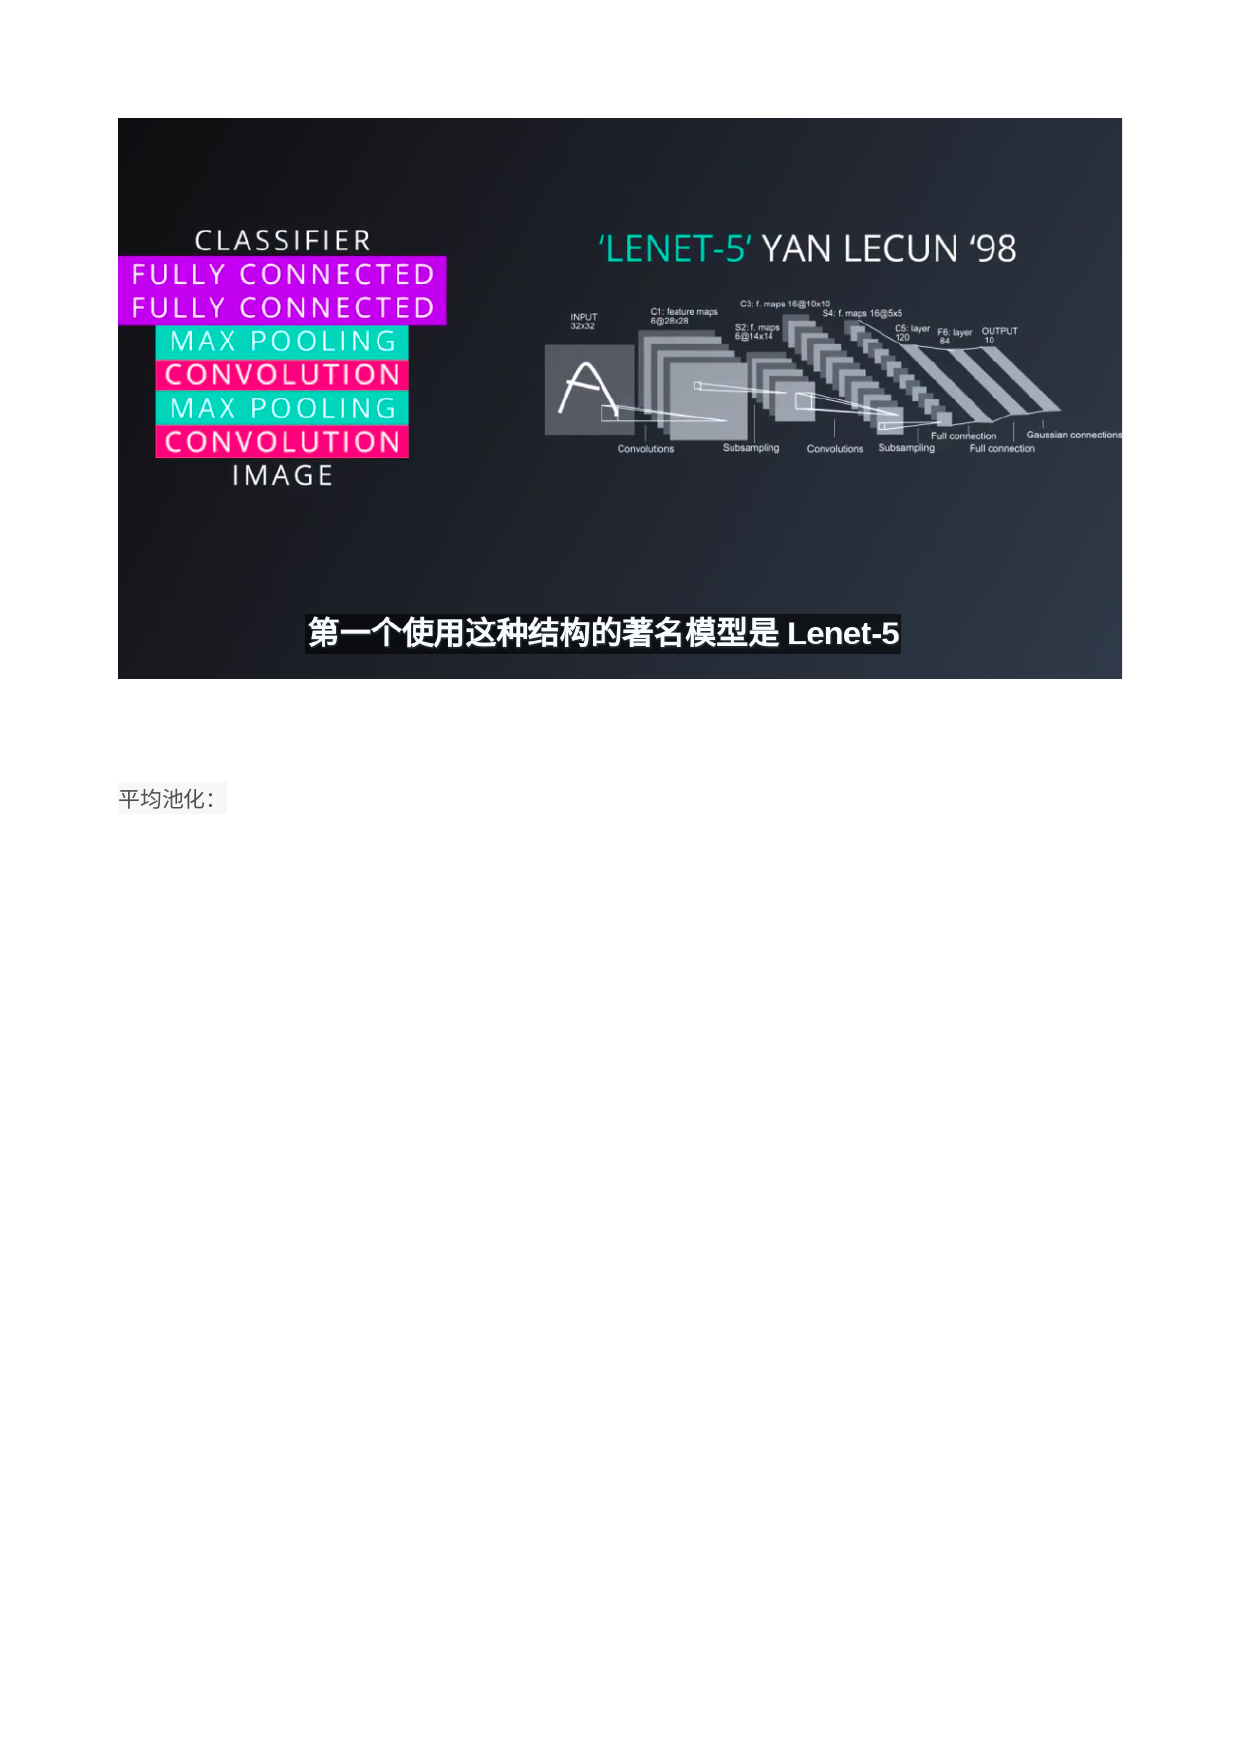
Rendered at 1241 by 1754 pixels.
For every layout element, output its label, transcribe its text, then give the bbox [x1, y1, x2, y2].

text 平均池化： [118, 782, 1122, 814]
